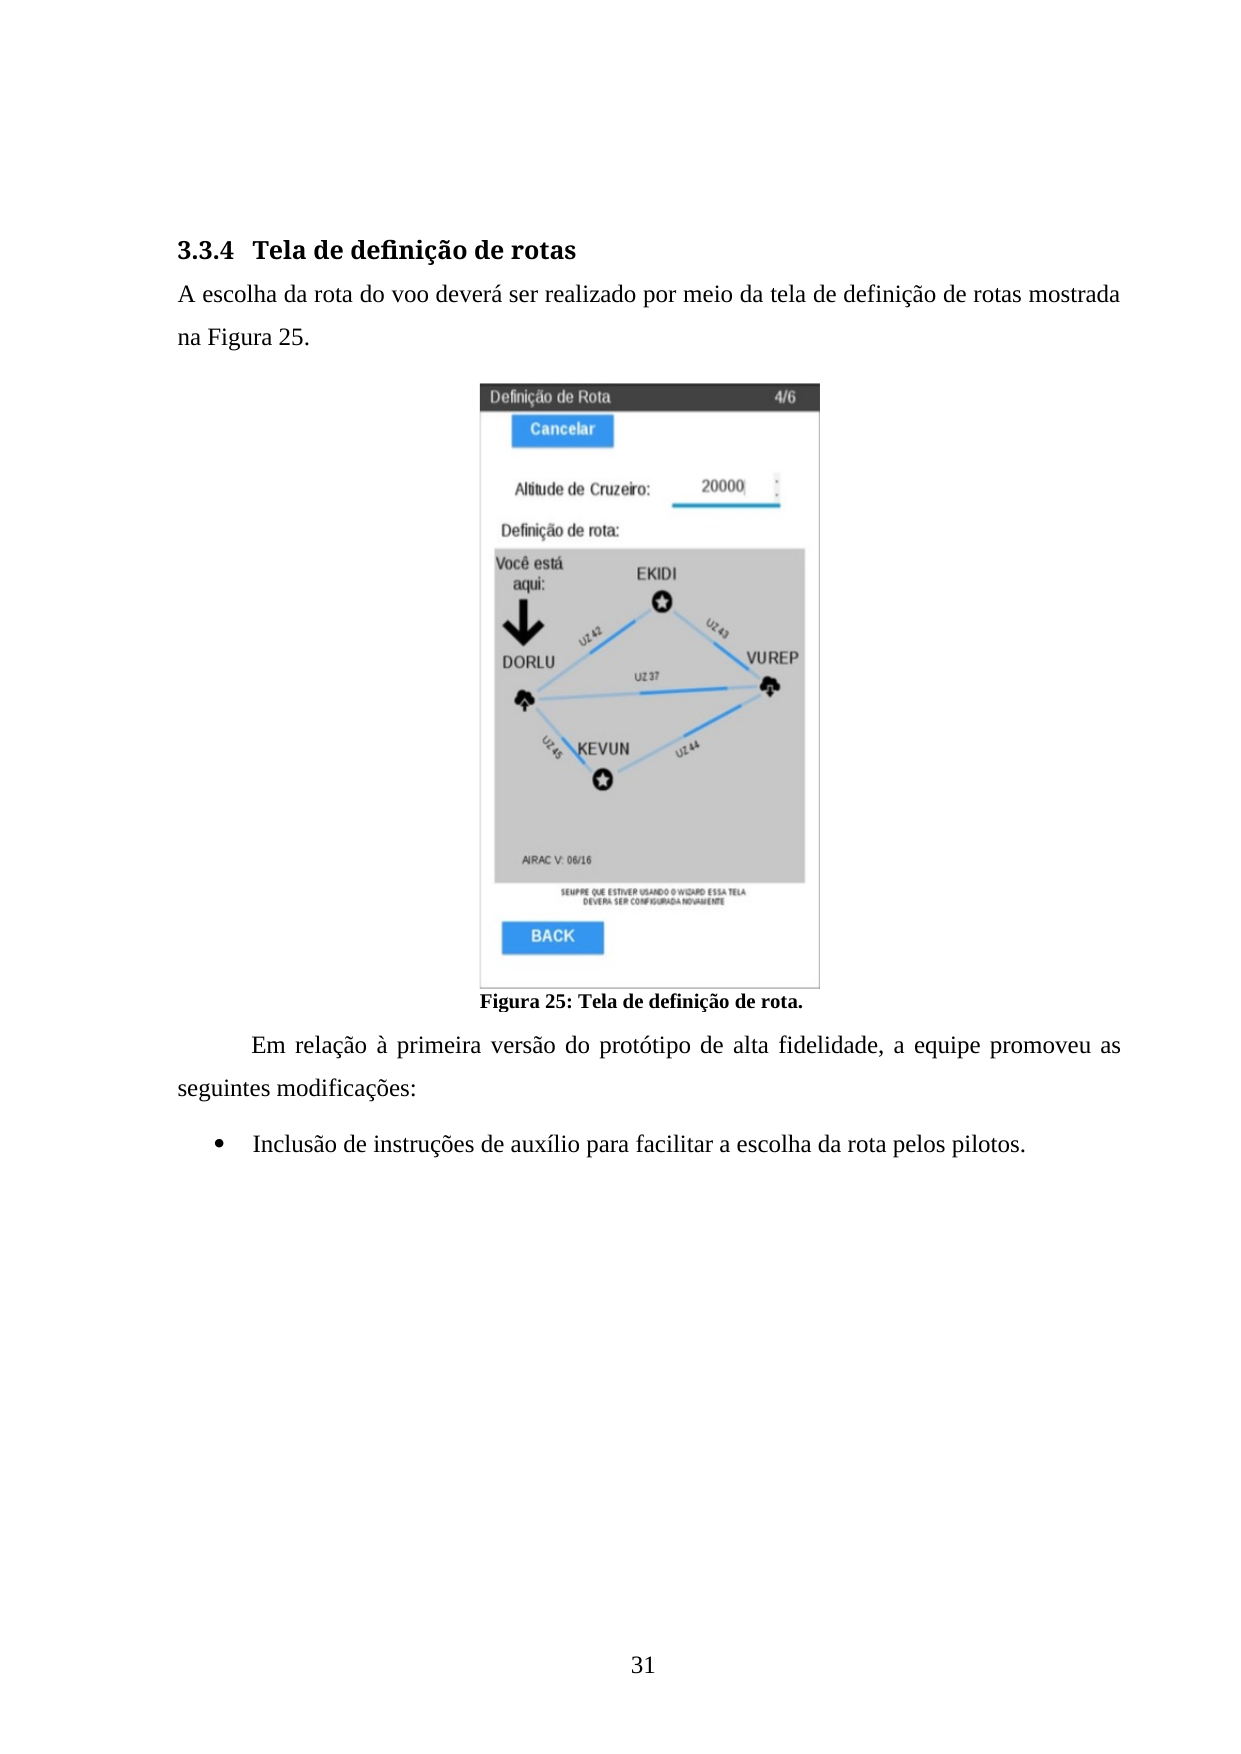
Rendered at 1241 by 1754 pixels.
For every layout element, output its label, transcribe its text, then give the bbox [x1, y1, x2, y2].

list Inclusão de instruções de auxílio para facilitar a escolha da rota pelos pilotos. [215, 1129, 1122, 1157]
text Figura 25: Tela de definição de rota. [479, 990, 820, 1012]
text Em relação à primeira versão do protótipo de alta fidelidade, a equipe promoveu as seguintes modificações: [177, 1030, 1122, 1102]
text A escolha da rota do voo deverá ser realizado por meio da tela de definição de rotas mostrada na Figura 25. [177, 279, 1122, 351]
subtitle Tela de definição de rotas [177, 233, 1122, 267]
picture [479, 383, 820, 990]
